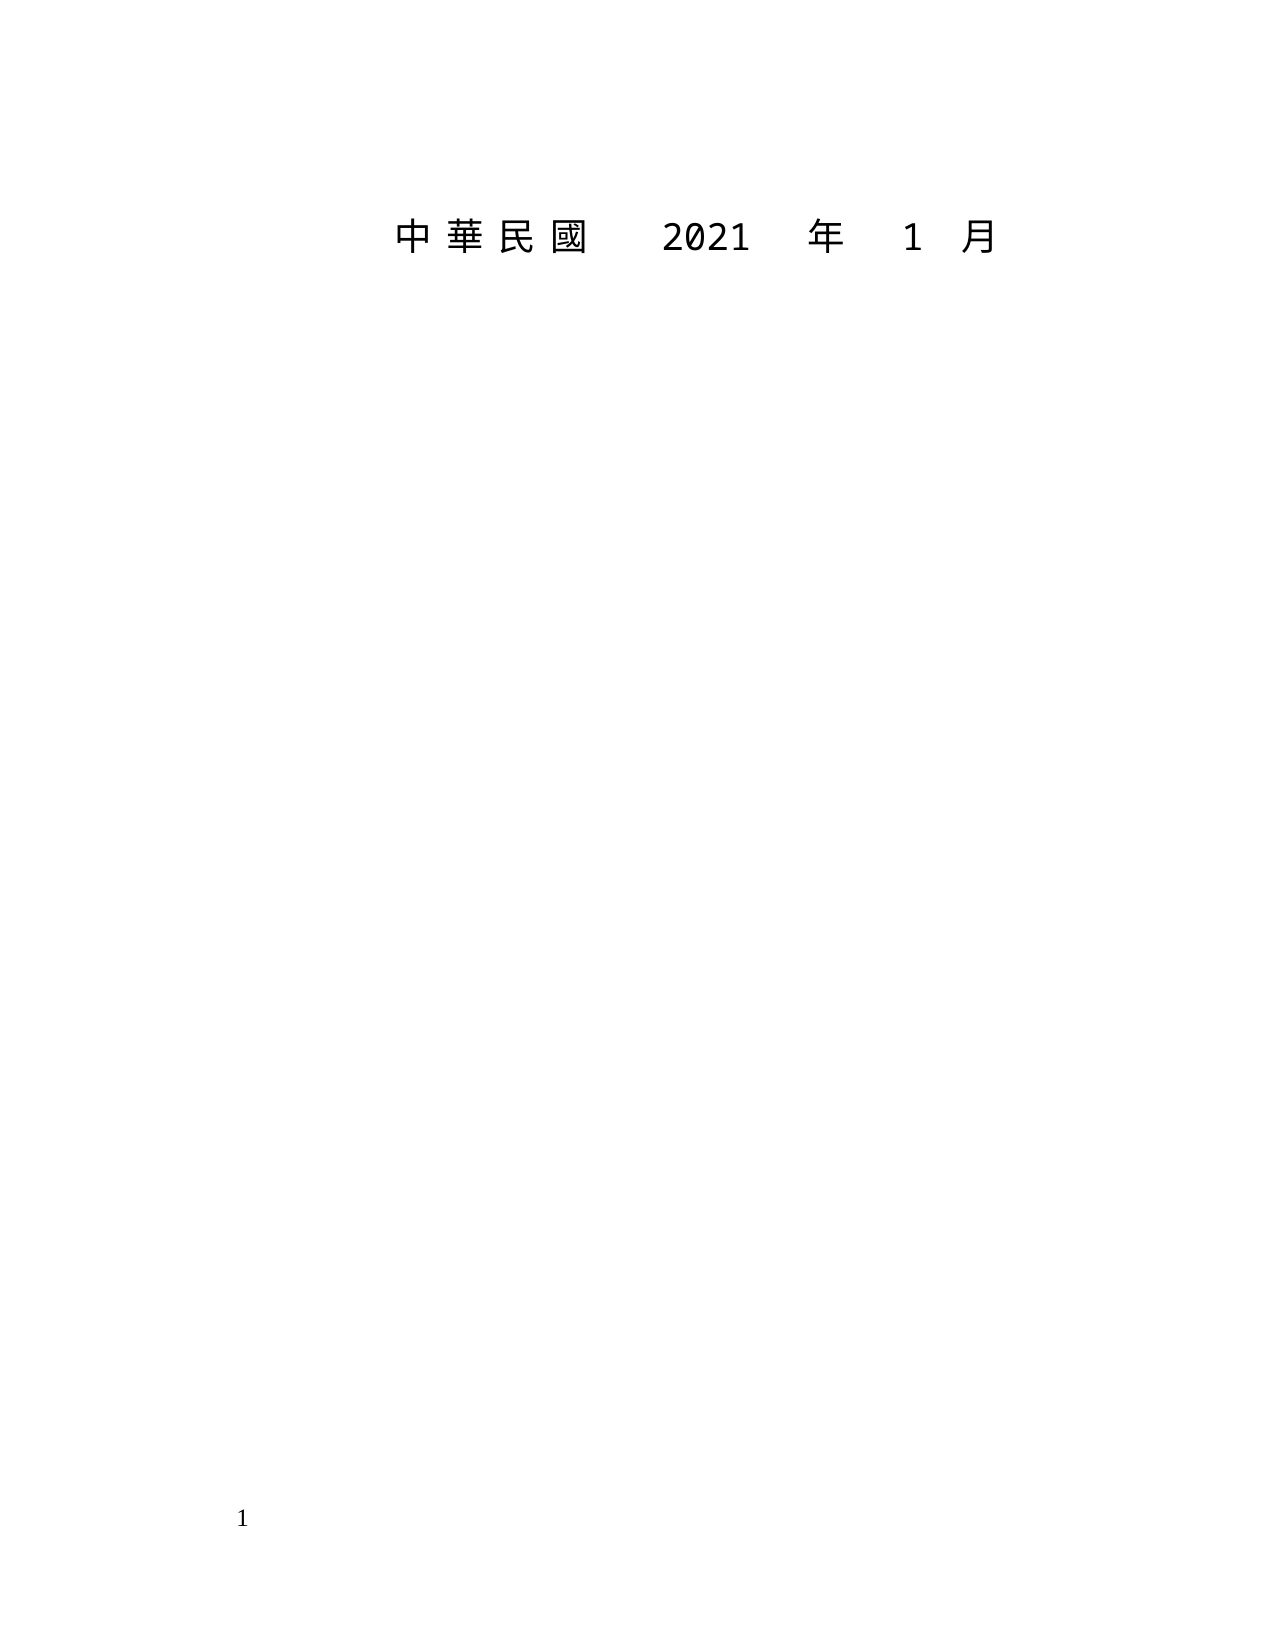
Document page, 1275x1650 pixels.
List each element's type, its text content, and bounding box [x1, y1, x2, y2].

text 中 華 民 國 2021 年 1 月 [236, 207, 1157, 261]
